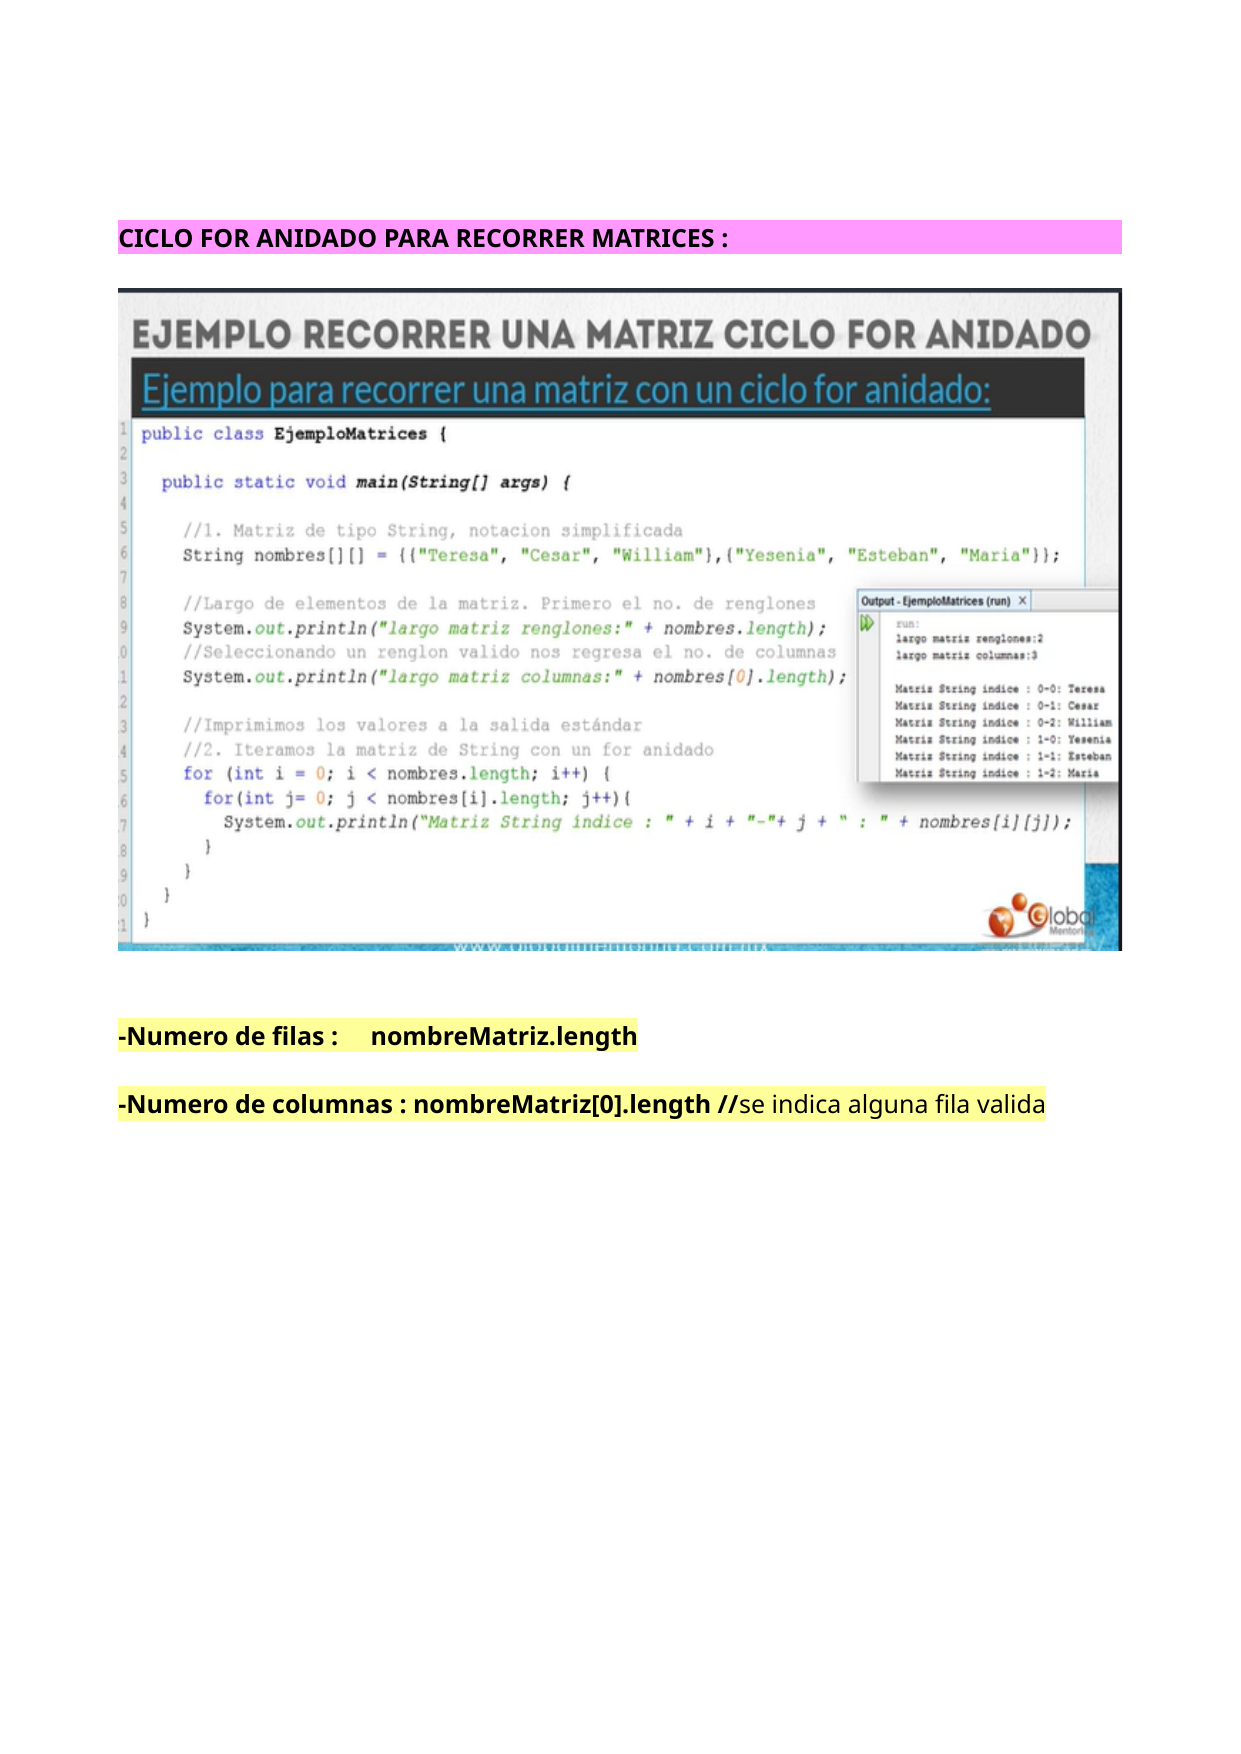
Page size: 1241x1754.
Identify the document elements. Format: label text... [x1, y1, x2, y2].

text -Numero de columnas : nombreMatriz[0].length //se indica alguna fila valida [118, 1086, 1122, 1121]
text -Numero de filas : nombreMatriz.length [118, 1018, 1122, 1052]
text CICLO FOR ANIDADO PARA RECORRER MATRICES : [118, 220, 1122, 254]
picture [118, 288, 1123, 951]
